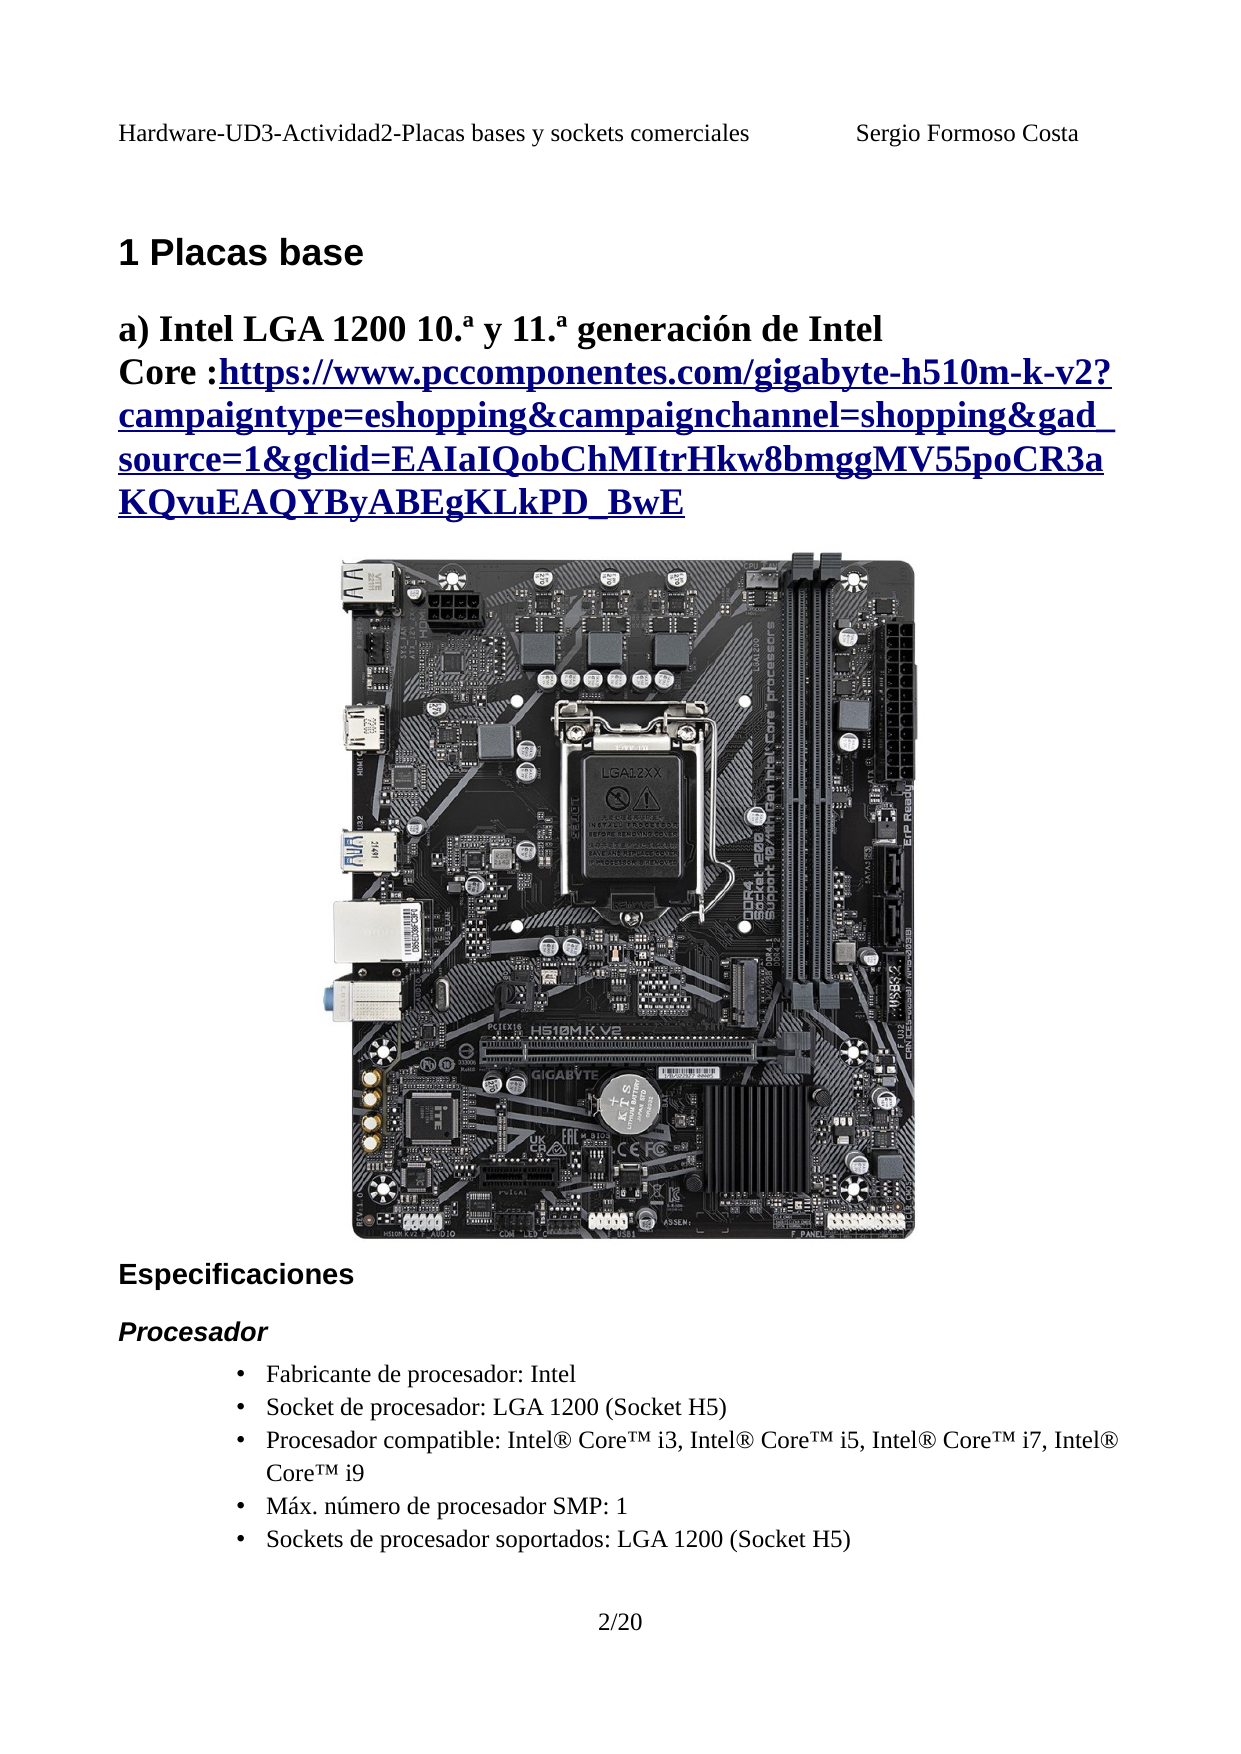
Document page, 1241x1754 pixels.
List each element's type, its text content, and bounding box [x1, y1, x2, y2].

subtitle Especificaciones [118, 644, 1122, 1291]
list Procesador compatible: Intel® Core™ i3, Intel® Core™ i5, Intel® Core™ i7, Intel® Core™ i9 [236, 1425, 1122, 1487]
list Fabricante de procesador: Intel [236, 1359, 1122, 1388]
list Sockets de procesador soportados: LGA 1200 (Socket H5) [236, 1524, 1122, 1553]
subtitle a) Intel LGA 1200 10.ª y 11.ª generación de Intel Core :https://www.pccomponentes.com/gigabyte-h510m-k-v2?campaigntype=eshopping&campaignchannel=shopping&gad_source=1&gclid=EAIaIQobChMItrHkw8bmggMV55poCR3aKQvuEAQYByABEgKLkPD_BwE [118, 307, 1122, 522]
list Máx. número de procesador SMP: 1 [236, 1491, 1122, 1520]
list Socket de procesador: LGA 1200 (Socket H5) [236, 1392, 1122, 1421]
subtitle Procesador [118, 1316, 1122, 1347]
picture [258, 534, 982, 1257]
subtitle 1 Placas base [118, 230, 1122, 273]
